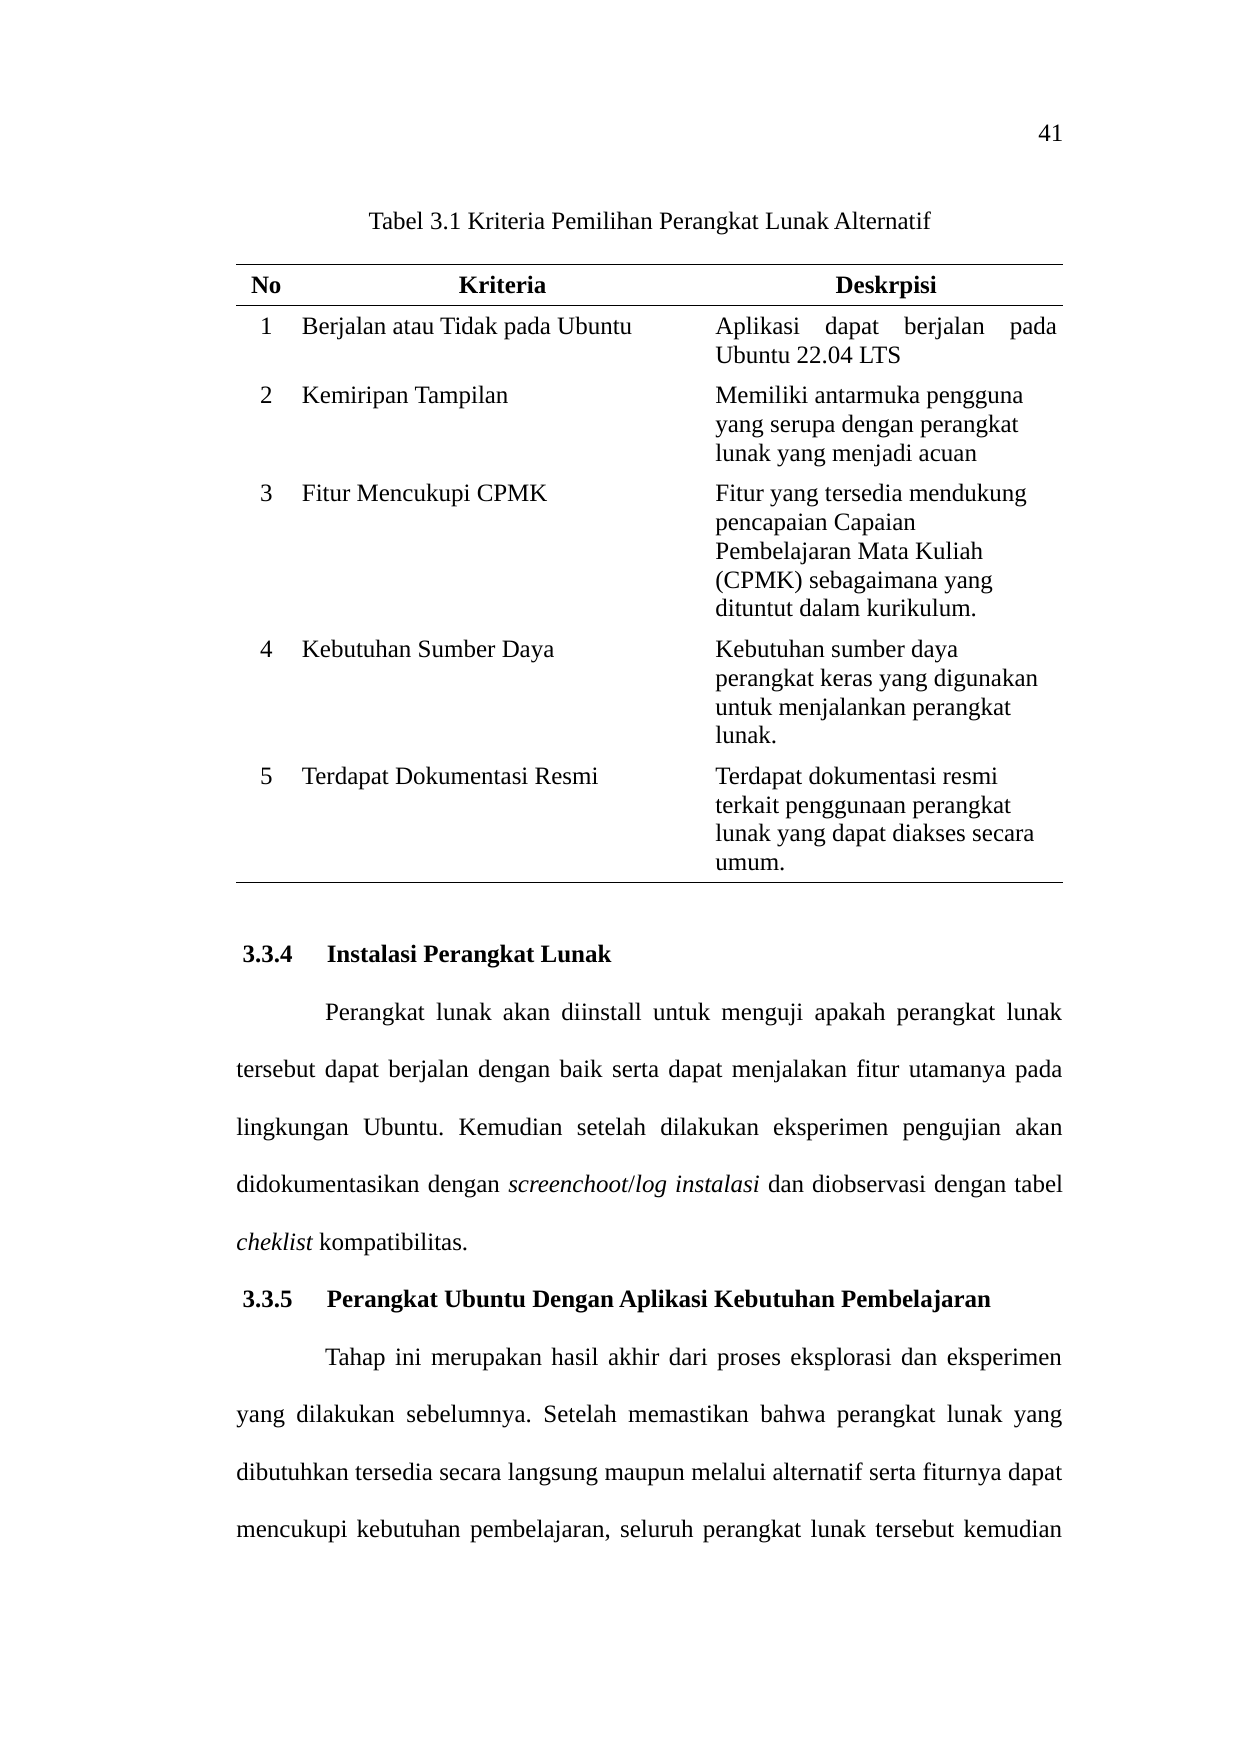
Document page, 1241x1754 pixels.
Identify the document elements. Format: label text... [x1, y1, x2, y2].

table_cell Terdapat Dokumentasi Resmi [296, 755, 709, 882]
table_header Deskrpisi [709, 265, 1063, 305]
table_cell 4 [236, 628, 296, 755]
table_cell Fitur yang tersedia mendukung pencapaian Capaian Pembelajaran Mata Kuliah (CPMK) sebagaimana yang dituntut dalam kurikulum. [709, 473, 1063, 628]
subtitle Perangkat Ubuntu dengan Aplikasi Kebutuhan Pembelajaran [236, 1284, 1063, 1313]
text Perangkat lunak akan diinstall untuk menguji apakah perangkat lunak tersebut dapat berjalan dengan baik serta dapat menjalakan fitur utamanya pada lingkungan Ubuntu. Kemudian setelah dilakukan eksperimen pengujian akan didokumentasikan dengan screenchoot/log instalasi dan diobservasi dengan tabel cheklist kompatibilitas. [236, 997, 1063, 1256]
table_header Kriteria [296, 265, 709, 305]
table_cell 3 [236, 473, 296, 628]
table_cell Kebutuhan sumber daya perangkat keras yang digunakan untuk menjalankan perangkat lunak. [709, 628, 1063, 755]
table_cell 5 [236, 755, 296, 882]
table_cell 1 [236, 306, 296, 374]
table_cell 2 [236, 374, 296, 472]
table_cell Kemiripan Tampilan [296, 374, 709, 472]
table_cell Terdapat dokumentasi resmi terkait penggunaan perangkat lunak yang dapat diakses secara umum. [709, 755, 1063, 882]
table_cell Aplikasi dapat berjalan pada Ubuntu 22.04 LTS [709, 306, 1063, 374]
table_cell Berjalan atau Tidak pada Ubuntu [296, 306, 709, 374]
table_cell Memiliki antarmuka pengguna yang serupa dengan perangkat lunak yang menjadi acuan [709, 374, 1063, 472]
subtitle Instalasi Perangkat Lunak [236, 939, 1063, 968]
table_header No [236, 265, 296, 305]
table_cell Fitur Mencukupi CPMK [296, 473, 709, 628]
text Tahap ini merupakan hasil akhir dari proses eksplorasi dan eksperimen yang dilakukan sebelumnya. Setelah memastikan bahwa perangkat lunak yang dibutuhkan tersedia secara langsung maupun melalui alternatif serta fiturnya dapat mencukupi kebutuhan pembelajaran, seluruh perangkat lunak tersebut kemudian [236, 1342, 1063, 1543]
table_cell Kebutuhan Sumber Daya [296, 628, 709, 755]
text Tabel 3.1 Kriteria Pemilihan Perangkat Lunak Alternatif [236, 206, 1063, 235]
